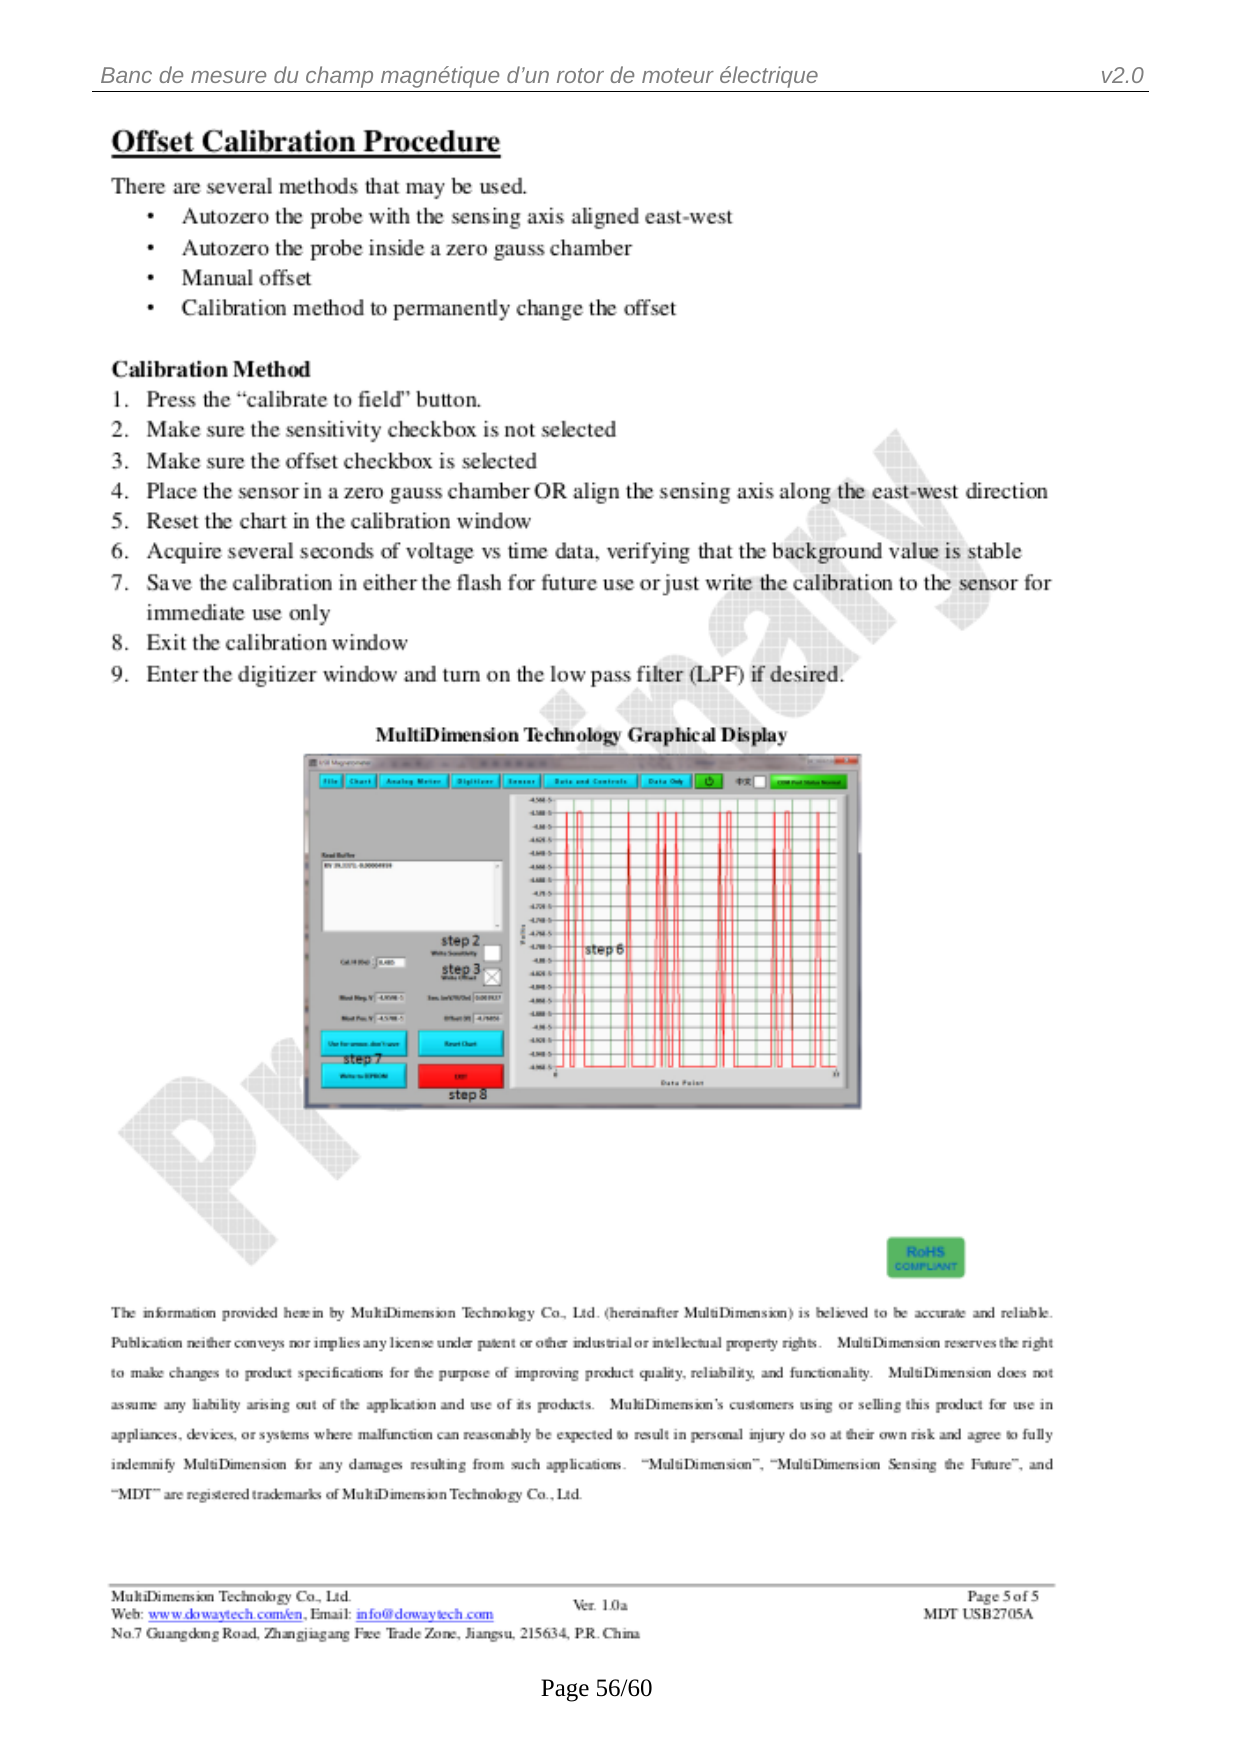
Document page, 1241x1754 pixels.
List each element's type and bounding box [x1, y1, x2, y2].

picture [94, 120, 1065, 1644]
